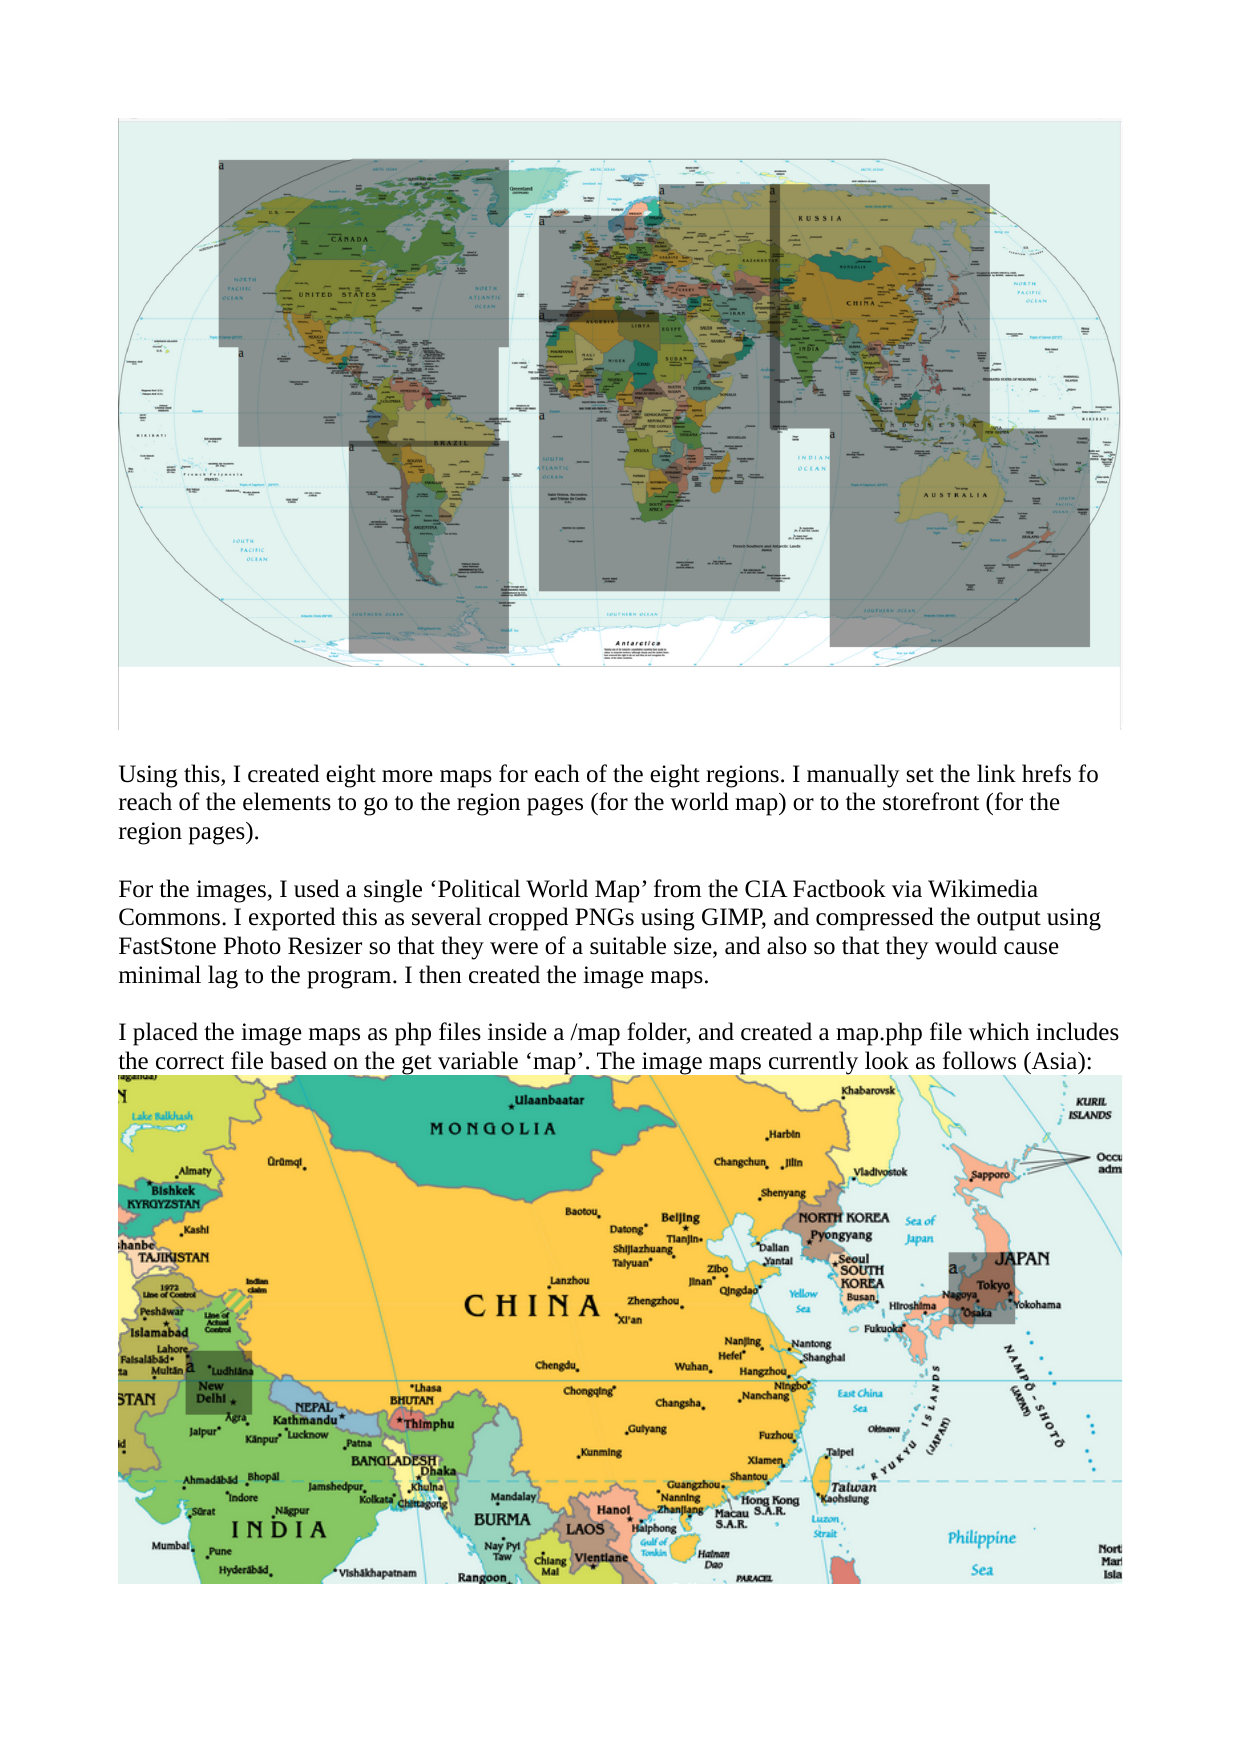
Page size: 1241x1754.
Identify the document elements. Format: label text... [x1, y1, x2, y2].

text I placed the image maps as php files inside a /map folder, and created a map.php file which includes the correct file based on the get variable ‘map’. The image maps currently look as follows (Asia): [118, 1017, 1122, 1075]
text Using this, I created eight more maps for each of the eight regions. I manually set the link hrefs fo reach of the elements to go to the region pages (for the world map) or to the storefront (for the region pages). [118, 759, 1122, 845]
picture [118, 1075, 1123, 1584]
picture [118, 118, 1123, 730]
text For the images, I used a single ‘Political World Map’ from the CIA Factbook via Wikimedia Commons. I exported this as several cropped PNGs using GIMP, and compressed the output using FastStone Photo Resizer so that they were of a suitable size, and also so that they would cause minimal lag to the program. I then created the image maps. [118, 874, 1122, 989]
